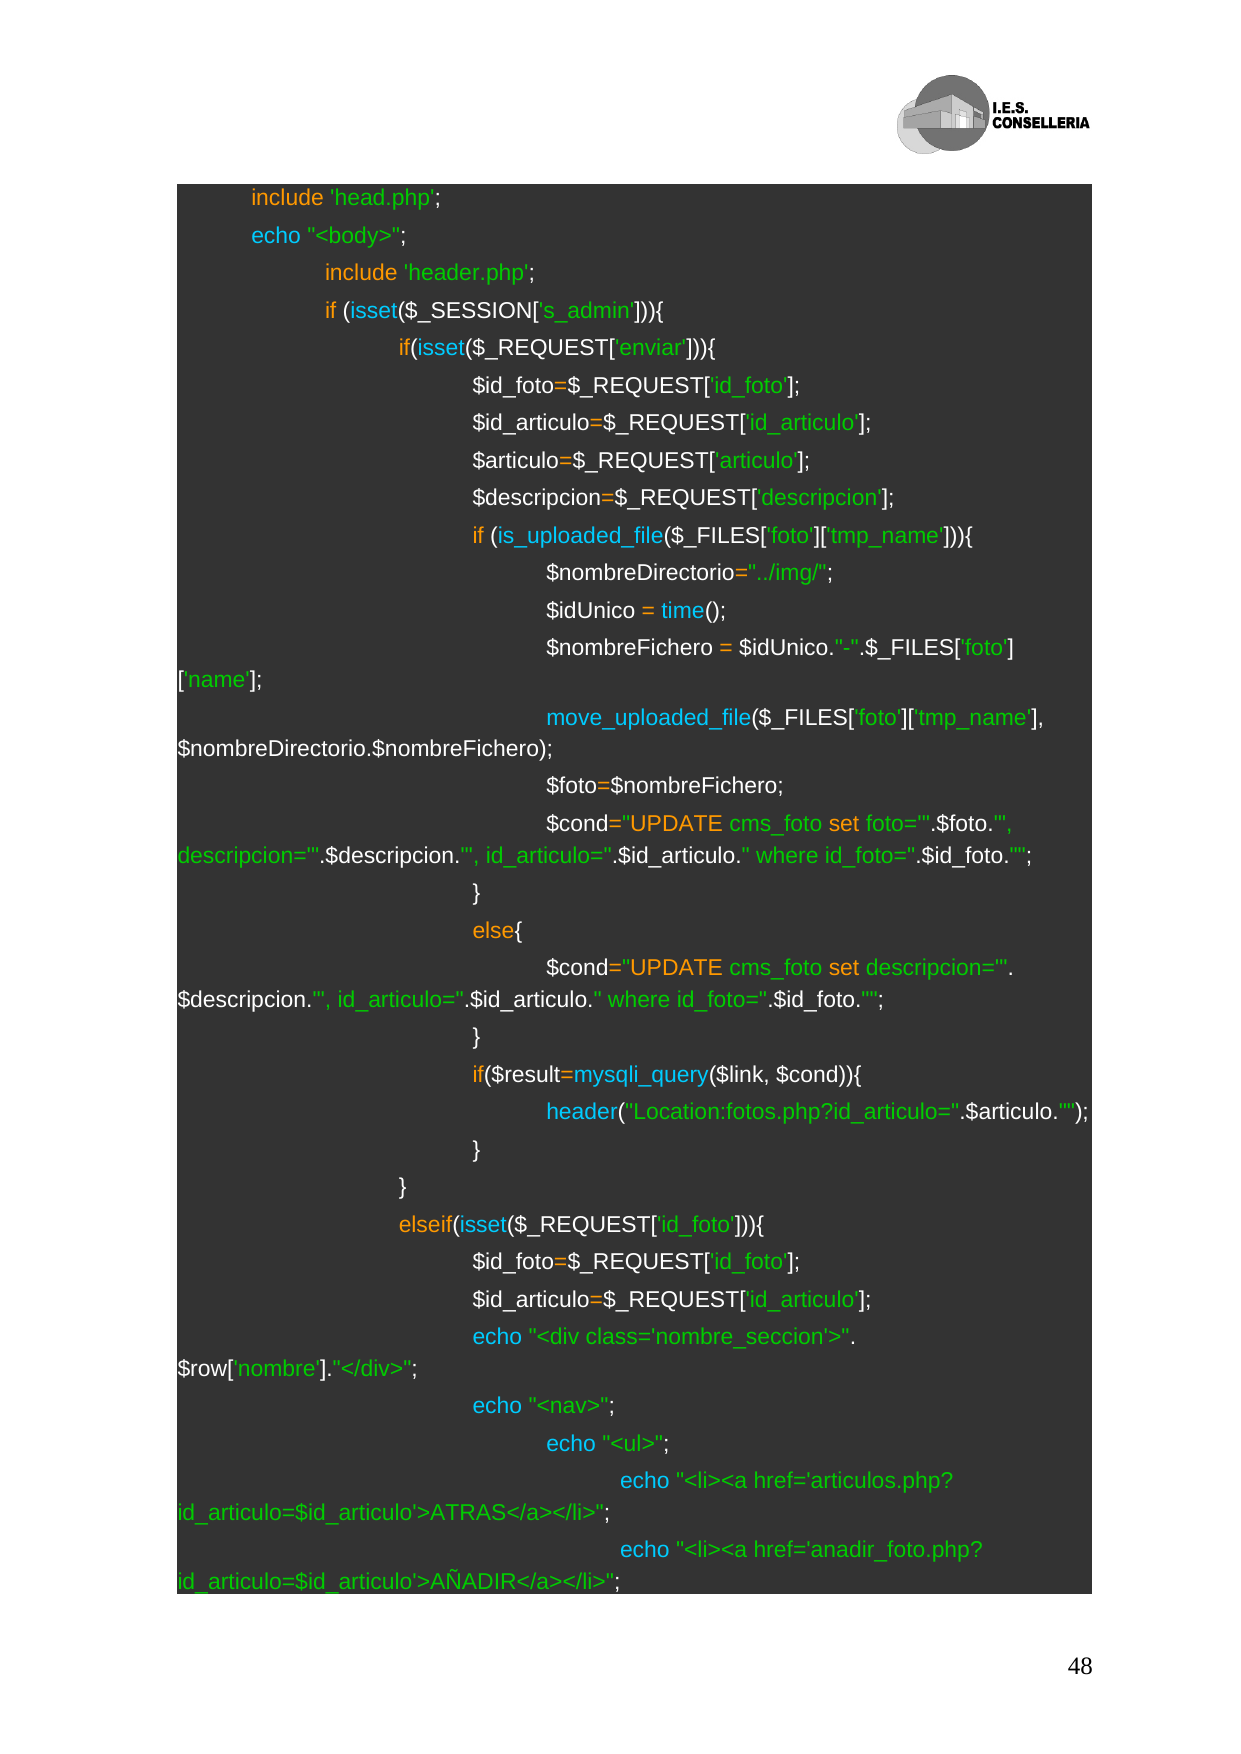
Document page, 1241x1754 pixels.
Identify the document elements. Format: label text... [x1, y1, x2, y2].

text $id_articulo=$_REQUEST['id_articulo']; [177, 409, 1092, 436]
text echo "<div class='nombre_seccion'>".$row['nombre']."</div>"; [177, 1323, 1092, 1381]
text $foto=$nombreFichero; [177, 772, 1092, 799]
text include 'head.php'; [177, 184, 1092, 211]
text else{ [177, 917, 1092, 943]
text } [177, 1023, 1092, 1049]
text elseif(isset($_REQUEST['id_foto'])){ [177, 1211, 1092, 1237]
text echo "<ul>"; [177, 1430, 1092, 1456]
text if(isset($_REQUEST['enviar'])){ [177, 334, 1092, 361]
text $descripcion=$_REQUEST['descripcion']; [177, 484, 1092, 511]
text echo "<body>"; [177, 222, 1092, 248]
text $nombreDirectorio="../img/"; [177, 559, 1092, 586]
text echo "<nav>"; [177, 1392, 1092, 1418]
text header("Location:fotos.php?id_articulo=".$articulo.""); [177, 1098, 1092, 1124]
text } [177, 879, 1092, 905]
text $articulo=$_REQUEST['articulo']; [177, 447, 1092, 473]
text $nombreFichero = $idUnico."-".$_FILES['foto']['name']; [177, 634, 1092, 692]
text $idUnico = time(); [177, 597, 1092, 623]
text echo "<li><a href='anadir_foto.php?id_articulo=$id_articulo'>AÑADIR</a></li>"; [177, 1536, 1092, 1594]
text $id_foto=$_REQUEST['id_foto']; [177, 1248, 1092, 1274]
text if (isset($_SESSION['s_admin'])){ [177, 297, 1092, 323]
text if (is_uploaded_file($_FILES['foto']['tmp_name'])){ [177, 522, 1092, 548]
text if($result=mysqli_query($link, $cond)){ [177, 1061, 1092, 1087]
picture [894, 73, 1093, 155]
text include 'header.php'; [177, 259, 1092, 286]
text move_uploaded_file($_FILES['foto']['tmp_name'], $nombreDirectorio.$nombreFichero); [177, 703, 1092, 761]
text } [177, 1173, 1092, 1199]
text } [177, 1136, 1092, 1162]
text $id_foto=$_REQUEST['id_foto']; [177, 372, 1092, 398]
text $cond="UPDATE cms_foto set foto='".$foto."', descripcion='".$descripcion."', id_articulo=".$id_articulo." where id_foto=".$id_foto.""; [177, 810, 1092, 868]
text $cond="UPDATE cms_foto set descripcion='".$descripcion."', id_articulo=".$id_articulo." where id_foto=".$id_foto.""; [177, 954, 1092, 1012]
text $id_articulo=$_REQUEST['id_articulo']; [177, 1286, 1092, 1312]
text echo "<li><a href='articulos.php?id_articulo=$id_articulo'>ATRAS</a></li>"; [177, 1467, 1092, 1525]
